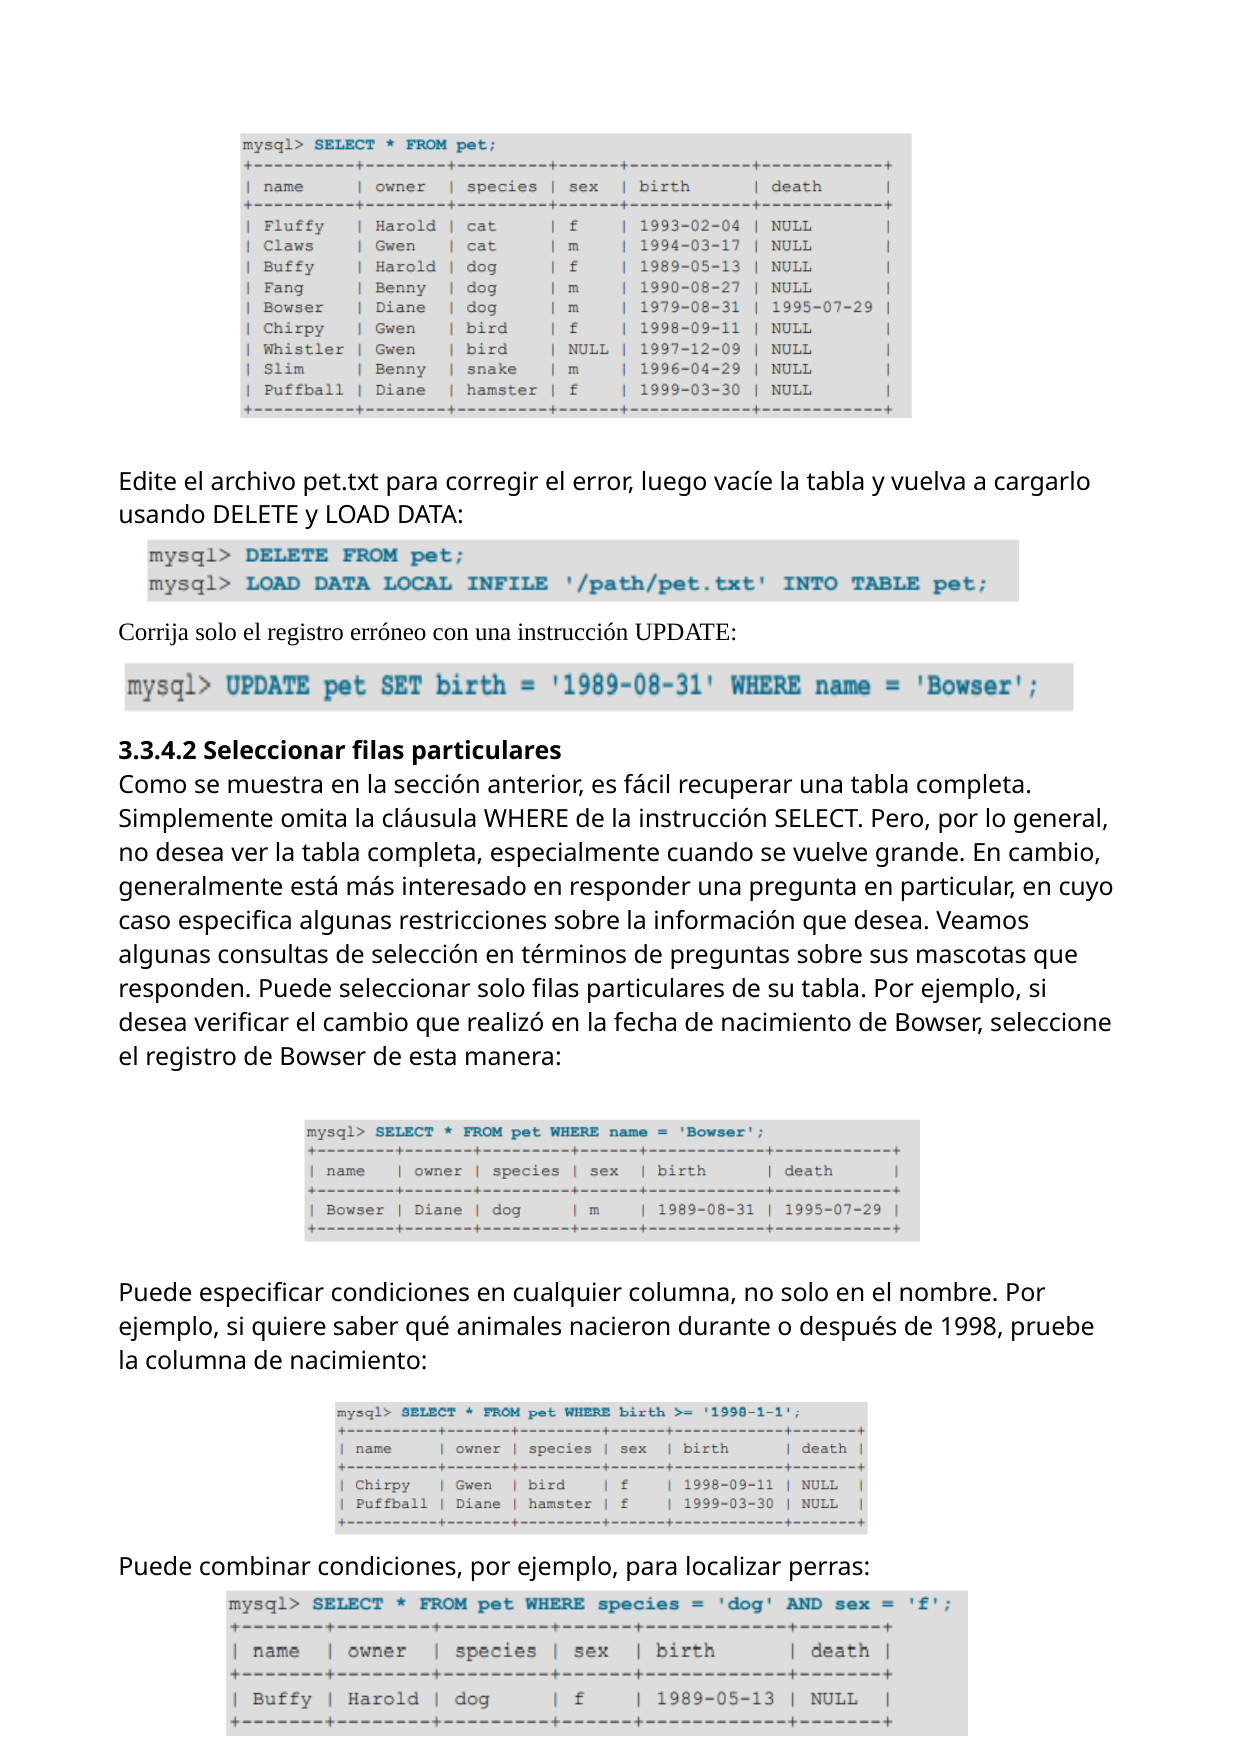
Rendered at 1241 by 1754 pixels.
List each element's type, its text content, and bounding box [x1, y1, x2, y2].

text Puede especificar condiciones en cualquier columna, no solo en el nombre. Por ejemplo, si quiere saber qué animales nacieron durante o después de 1998, pruebe la columna de nacimiento: [118, 1274, 1122, 1377]
text Puede combinar condiciones, por ejemplo, para localizar perras: [118, 1549, 1122, 1583]
text Como se muestra en la sección anterior, es fácil recuperar una tabla completa. Simplemente omita la cláusula WHERE de la instrucción SELECT. Pero, por lo general, no desea ver la tabla completa, especialmente cuando se vuelve grande. En cambio, generalmente está más interesado en responder una pregunta en particular, en cuyo caso especifica algunas restricciones sobre la información que desea. Veamos algunas consultas de selección en términos de preguntas sobre sus mascotas que responden. Puede seleccionar solo filas particulares de su tabla. Por ejemplo, si desea verificar el cambio que realizó en la fecha de nacimiento de Bowser, seleccione el registro de Bowser de esta manera: [118, 767, 1122, 1073]
text Edite el archivo pet.txt para corregir el error, luego vacíe la tabla y vuelva a cargarlo usando DELETE y LOAD DATA: [118, 463, 1122, 531]
text Corrija solo el registro erróneo con una instrucción UPDATE: [118, 617, 1122, 646]
text 3.3.4.2 Seleccionar filas particulares [118, 732, 1122, 767]
